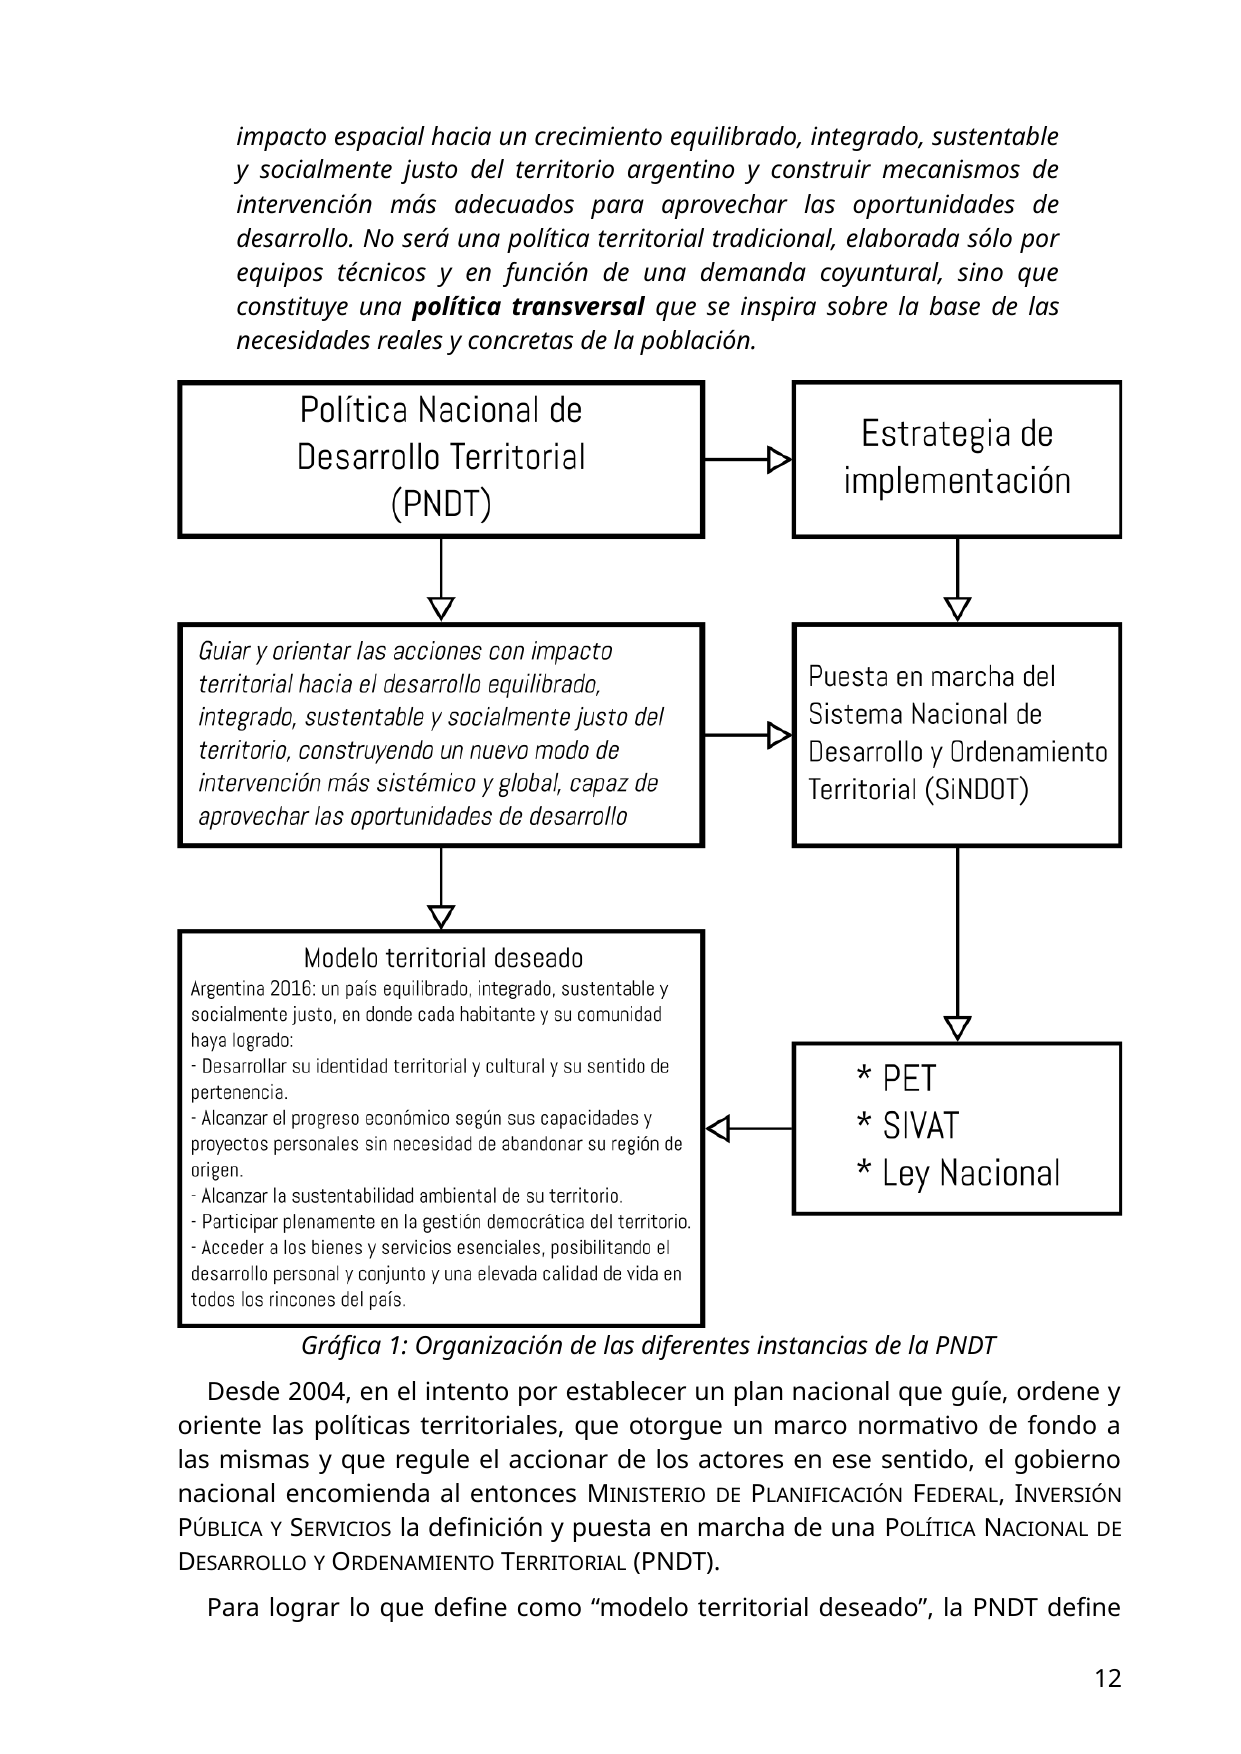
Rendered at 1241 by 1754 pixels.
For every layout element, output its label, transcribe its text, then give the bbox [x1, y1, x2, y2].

picture [177, 380, 1123, 1328]
text Para lograr lo que define como “modelo territorial deseado”, la PNDT define [177, 1589, 1122, 1624]
text impacto espacial hacia un crecimiento equilibrado, integrado, sustentable y socialmente justo del territorio argentino y construir mecanismos de intervención más adecuados para aprovechar las oportunidades de desarrollo. No será una política territorial tradicional, elaborada sólo por equipos técnicos y en función de una demanda coyuntural, sino que constituye una política transversal que se inspira sobre la base de las necesidades reales y concretas de la población. [236, 118, 1063, 357]
text Desde 2004, en el intento por establecer un plan nacional que guíe, ordene y oriente las políticas territoriales, que otorgue un marco normativo de fondo a las mismas y que regule el accionar de los actores en ese sentido, el gobierno nacional encomienda al entonces Ministerio de Planificación Federal, Inversión Pública y Servicios la definición y puesta en marcha de una Política Nacional de Desarrollo y Ordenamiento Territorial (PNDT). [177, 1373, 1122, 1578]
text Gráfica 1: Organización de las diferentes instancias de la PNDT [177, 1328, 1122, 1362]
